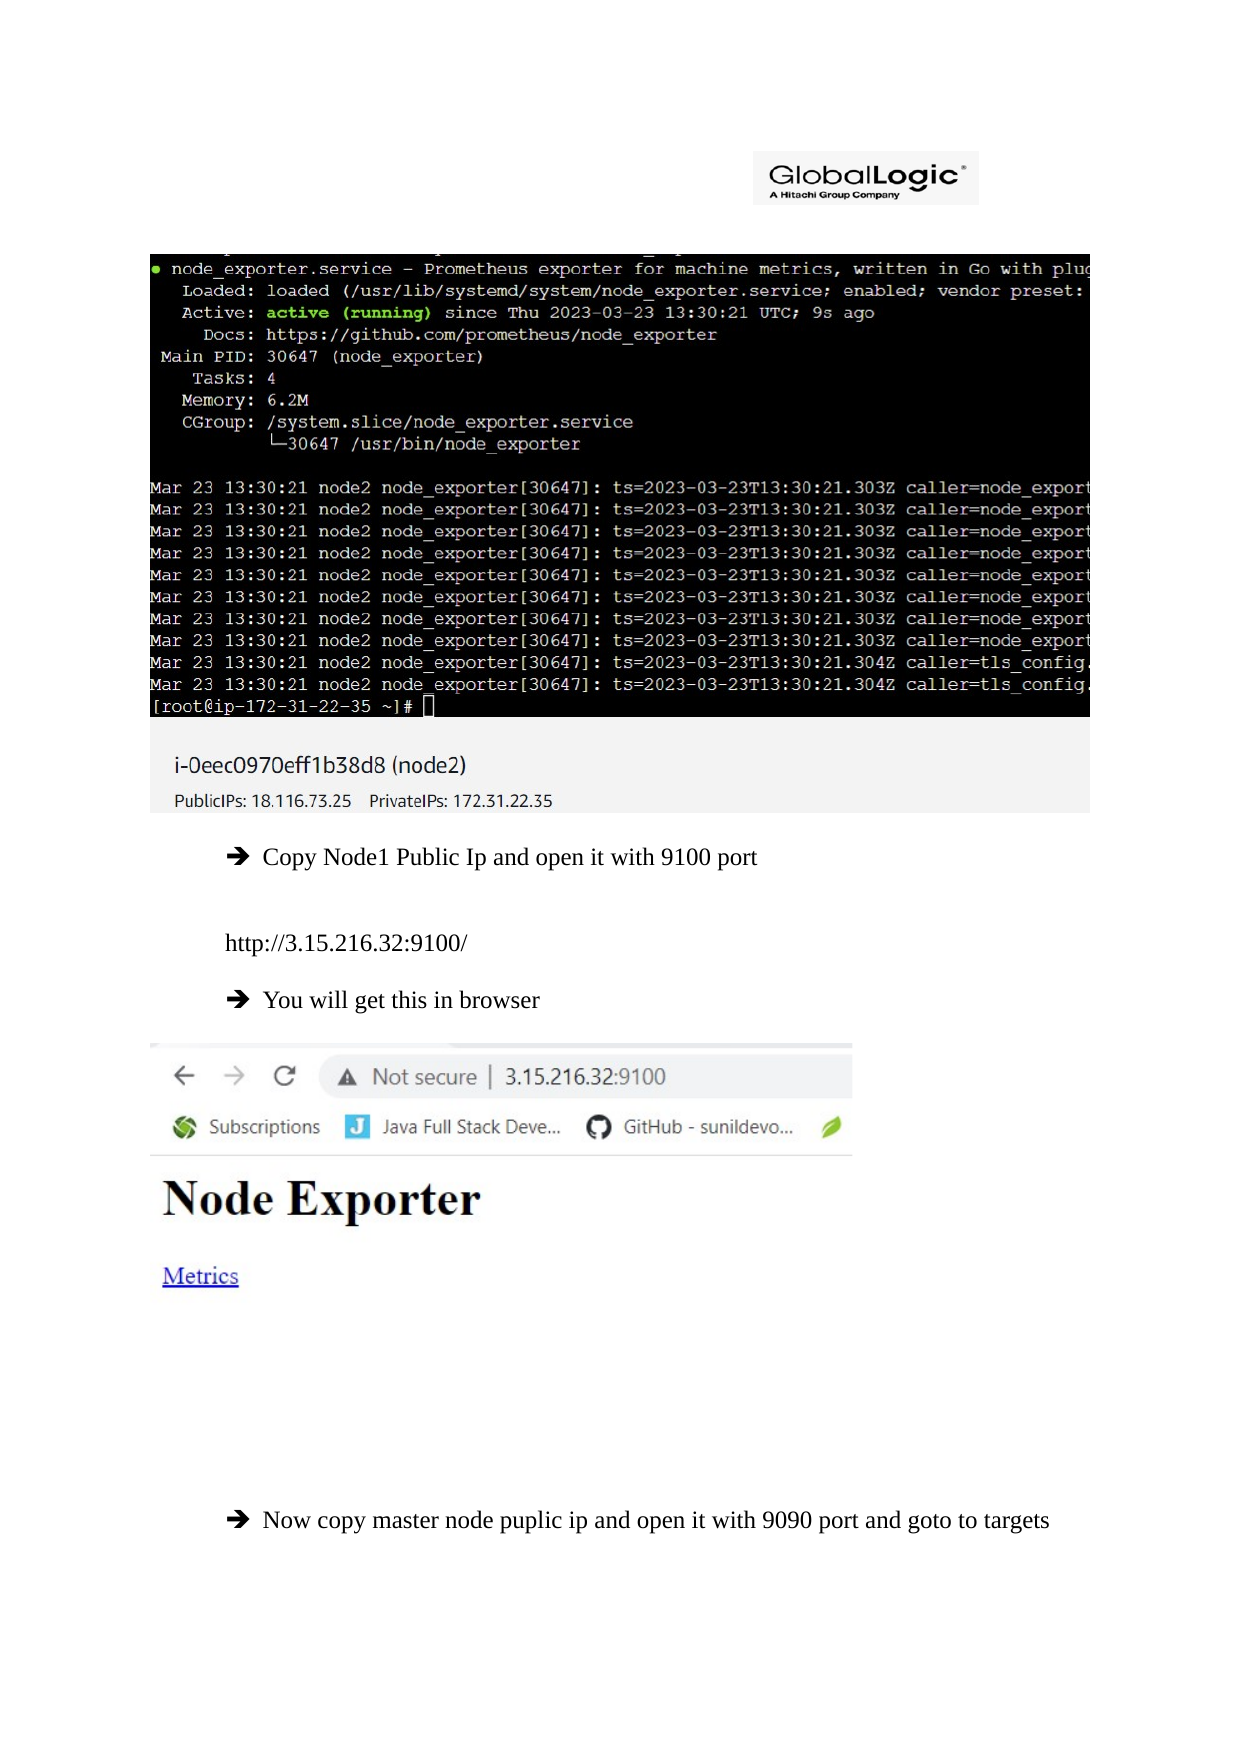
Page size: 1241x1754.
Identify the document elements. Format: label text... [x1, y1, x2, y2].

picture [751, 150, 980, 206]
list You will get this in browser [225, 986, 1090, 1014]
list Copy Node1 Public Ip and open it with 9100 port [225, 842, 1090, 871]
list Now copy master node puplic ip and open it with 9090 port and goto to targets [225, 1506, 1090, 1534]
picture [150, 1043, 853, 1477]
text http://3.15.216.32:9100/ [225, 928, 1090, 957]
picture [150, 254, 1090, 813]
